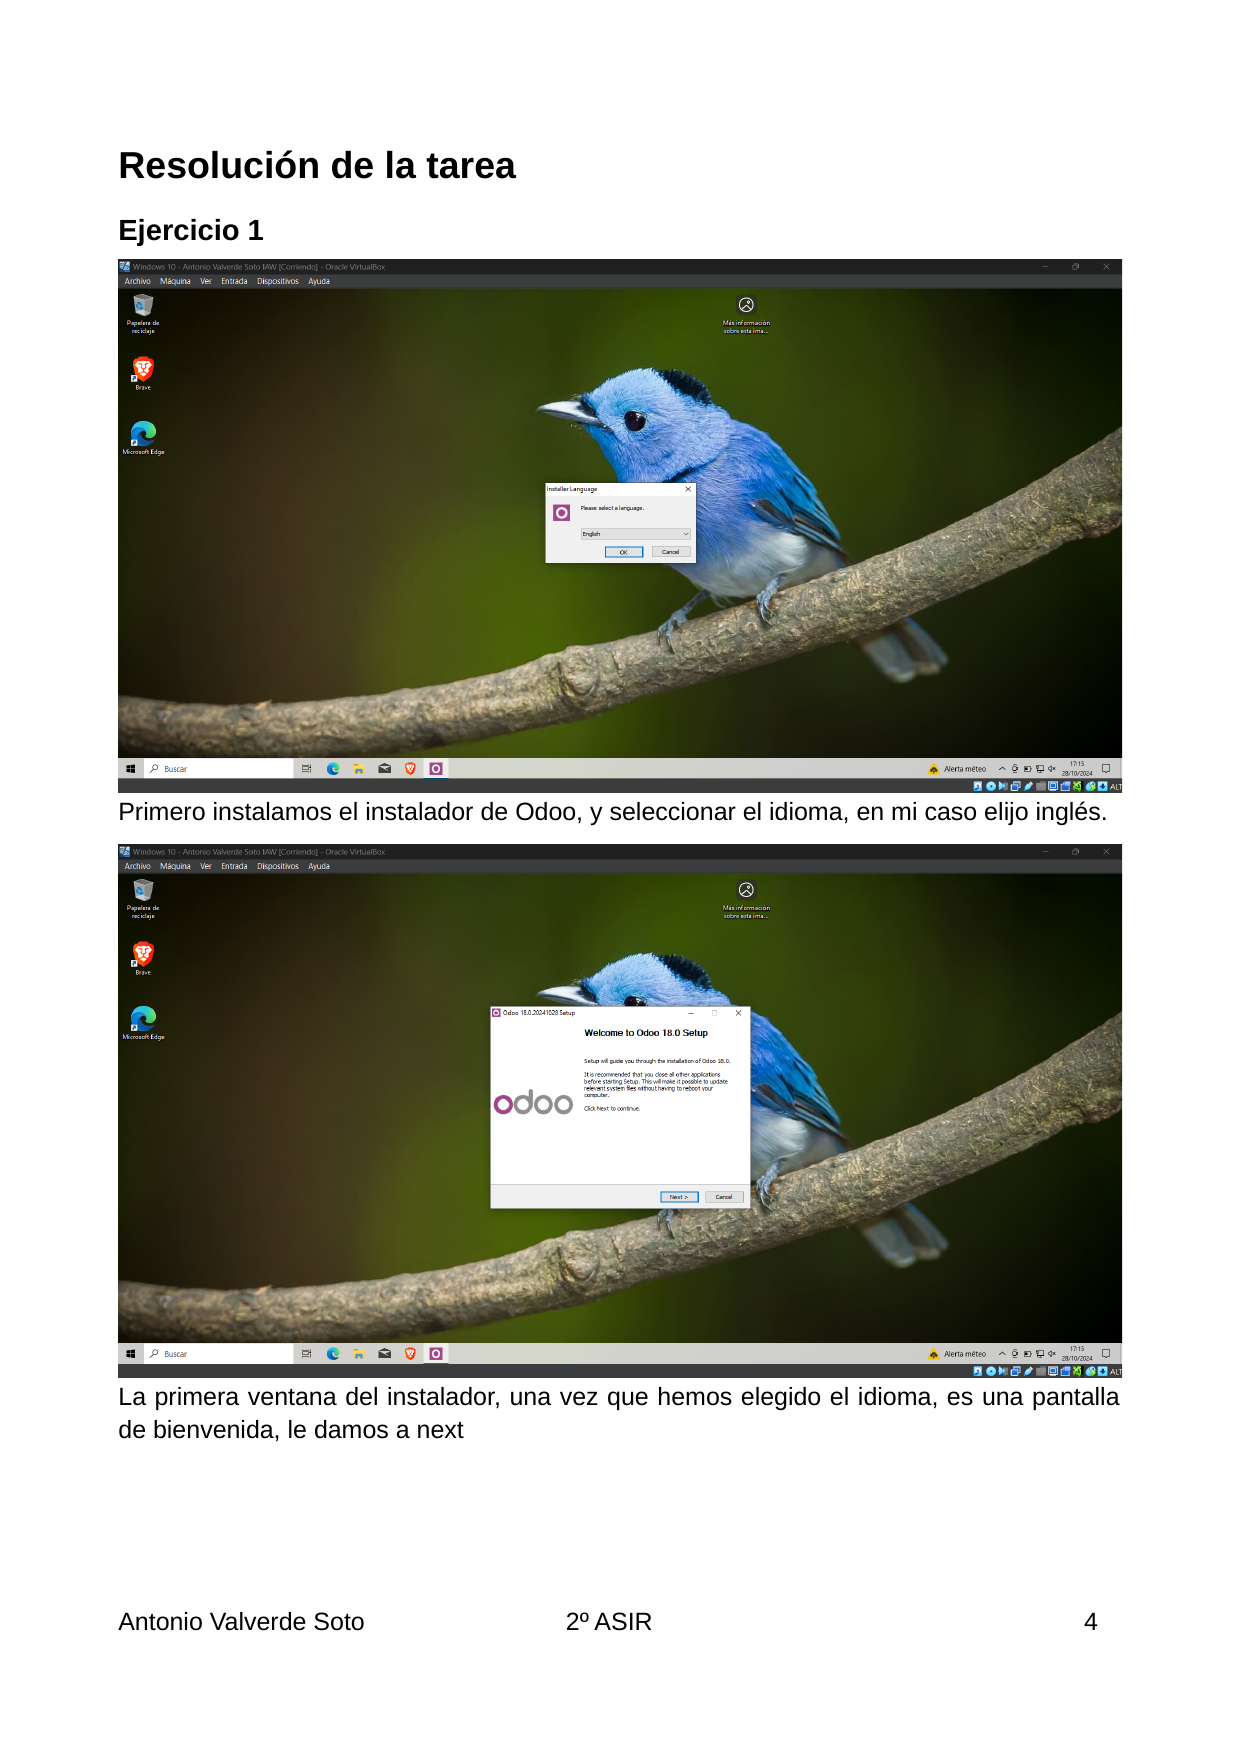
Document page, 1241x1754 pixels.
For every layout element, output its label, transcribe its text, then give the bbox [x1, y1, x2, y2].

subtitle Resolución de la tarea [118, 143, 1122, 186]
picture [118, 844, 1123, 1378]
text La primera ventana del instalador, una vez que hemos elegido el idioma, es una pantalla de bienvenida, le damos a next [118, 1378, 1122, 1444]
picture [118, 259, 1123, 793]
text Primero instalamos el instalador de Odoo, y seleccionar el idioma, en mi caso elijo inglés. [118, 793, 1122, 826]
subtitle Ejercicio 1 [118, 213, 1122, 247]
